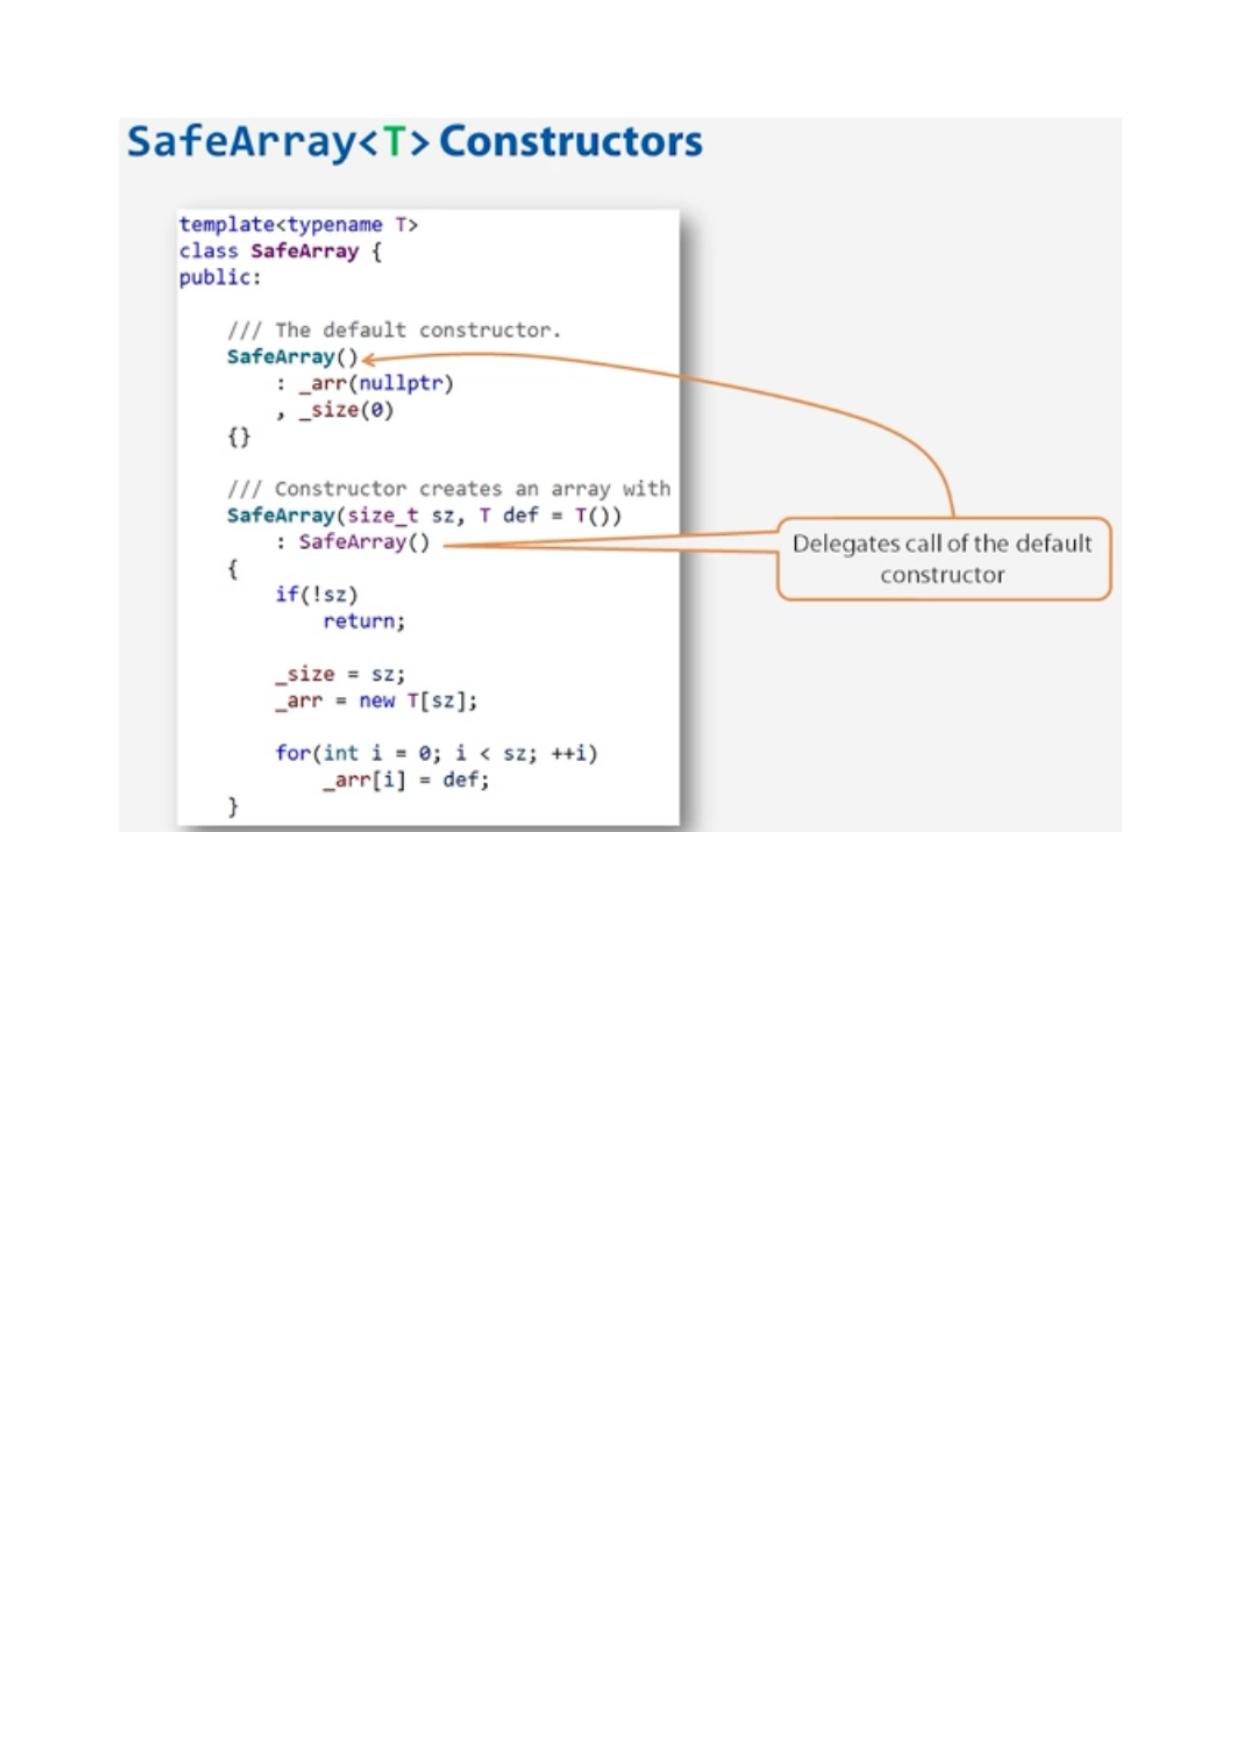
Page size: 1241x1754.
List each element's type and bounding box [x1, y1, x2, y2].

picture [118, 118, 1123, 832]
